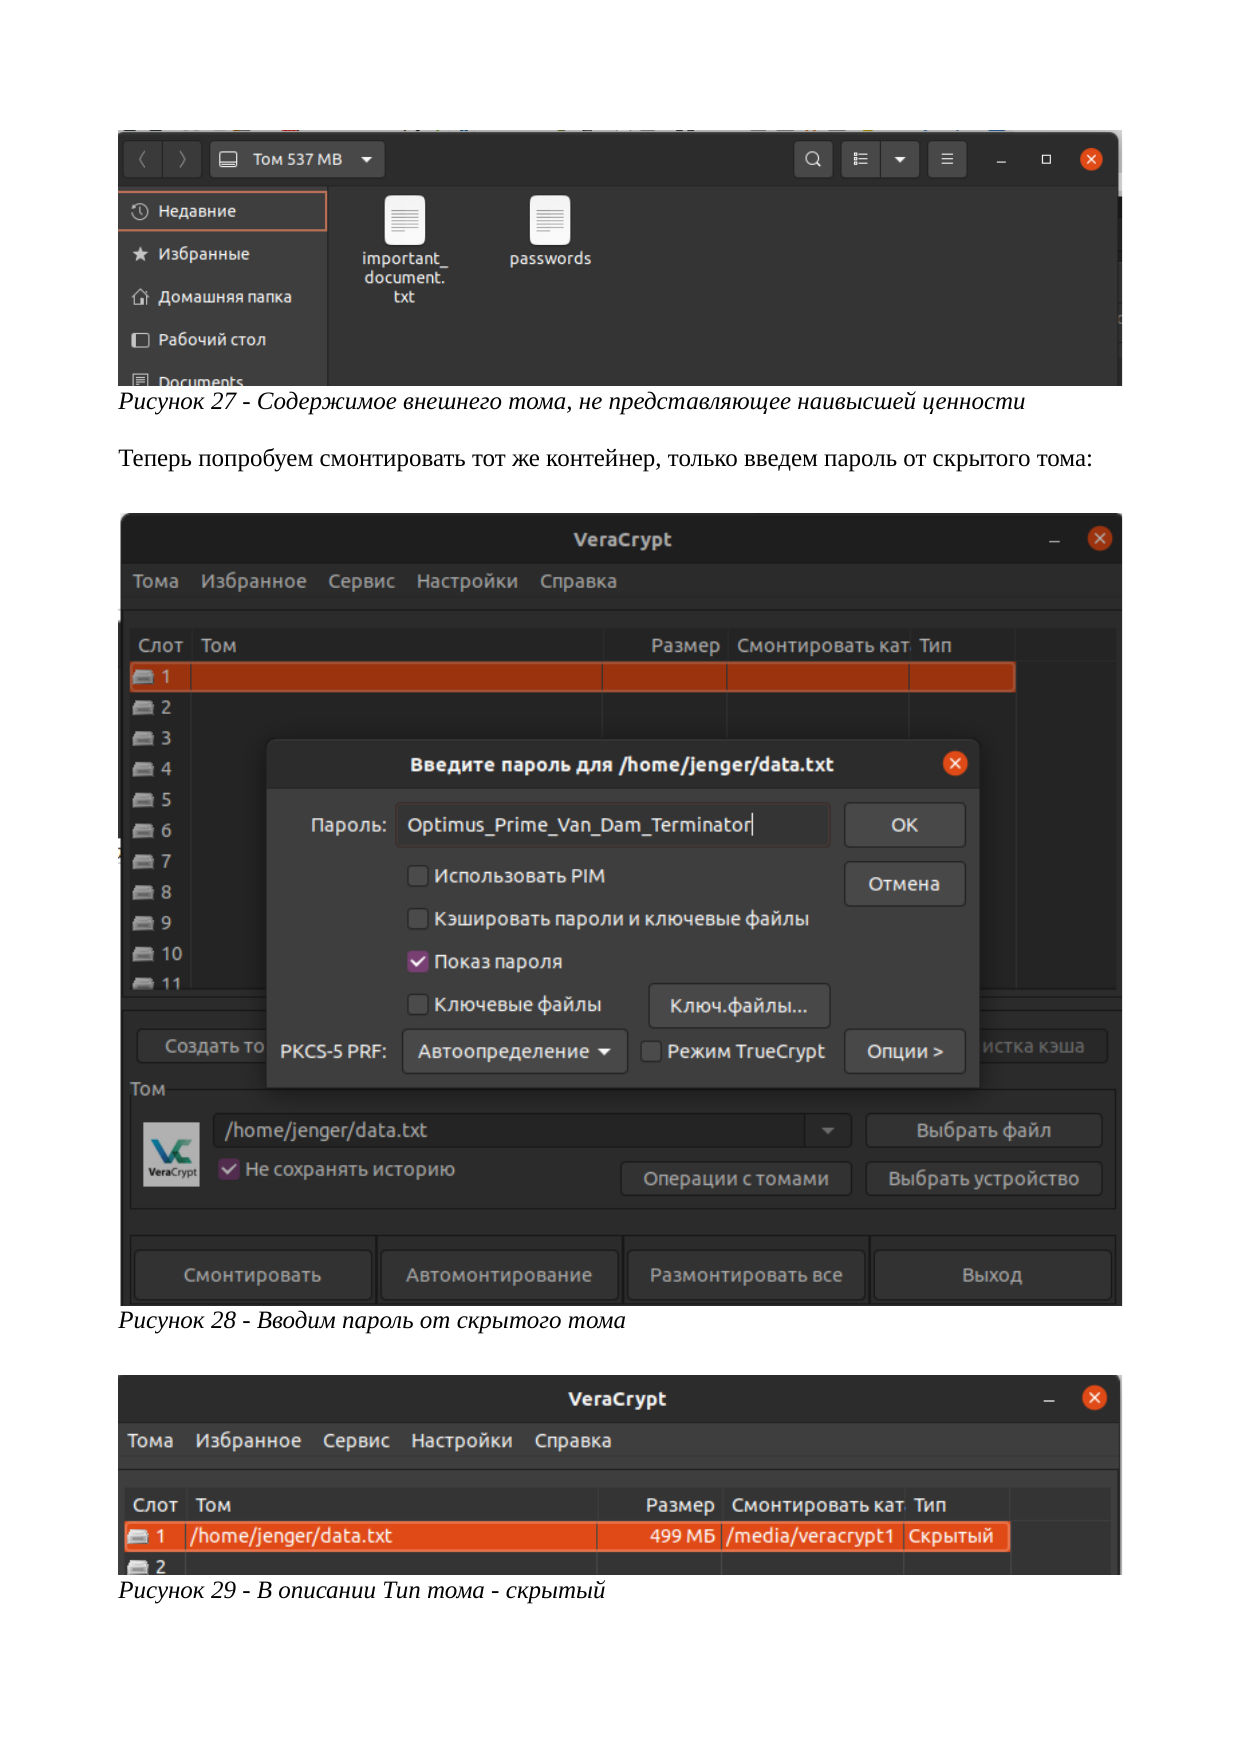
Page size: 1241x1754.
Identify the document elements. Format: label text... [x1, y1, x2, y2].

picture [118, 130, 1123, 386]
picture [118, 1375, 1123, 1575]
text Рисунок 27 - Содержимое внешнего тома, не представляющее наивысшей ценности [118, 386, 1122, 414]
text Рисунок 29 - В описании Тип тома - скрытый [118, 1575, 1122, 1604]
picture [118, 513, 1123, 1306]
text Рисунок 28 - Вводим пароль от скрытого тома [118, 1306, 1122, 1334]
text Теперь попробуем смонтировать тот же контейнер, только введем пароль от скрытого тома: [118, 443, 1122, 472]
